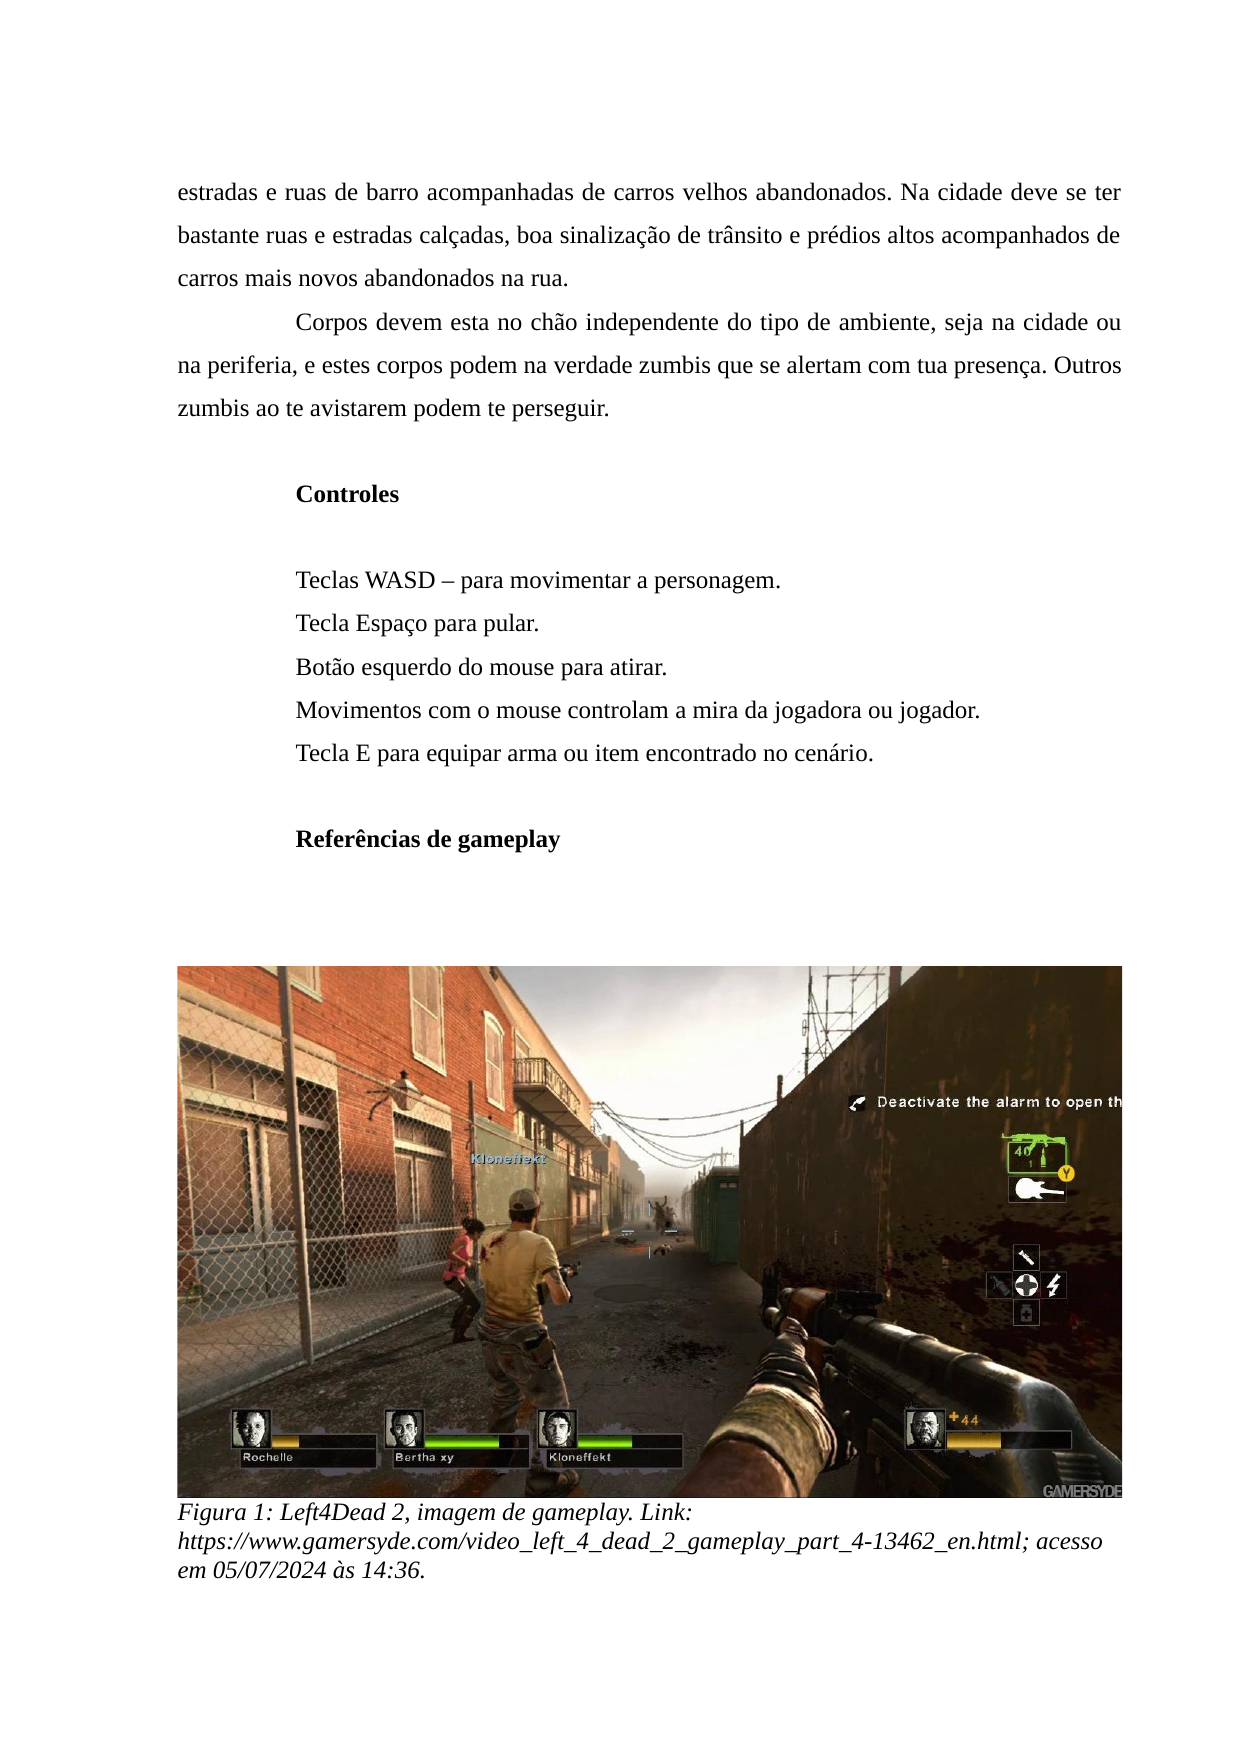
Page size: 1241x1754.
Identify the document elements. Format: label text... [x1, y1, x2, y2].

text Tecla E para equipar arma ou item encontrado no cenário. [177, 738, 1122, 767]
text Controles [177, 479, 1122, 508]
text Movimentos com o mouse controlam a mira da jogadora ou jogador. [177, 695, 1122, 723]
text Figura 1: Left4Dead 2, imagem de gameplay. Link: https://www.gamersyde.com/video_left_4_dead_2_gameplay_part_4-13462_en.html; acesso em 05/07/2024 às 14:36. [177, 1498, 1122, 1584]
text Referências de gameplay [177, 824, 1122, 853]
text Teclas WASD – para movimentar a personagem. [177, 565, 1122, 594]
picture [177, 966, 1123, 1498]
text Botão esquerdo do mouse para atirar. [177, 652, 1122, 680]
text Tecla Espaço para pular. [177, 608, 1122, 637]
text Corpos devem esta no chão independente do tipo de ambiente, seja na cidade ou na periferia, e estes corpos podem na verdade zumbis que se alertam com tua presença. Outros zumbis ao te avistarem podem te perseguir. [177, 307, 1122, 422]
text estradas e ruas de barro acompanhadas de carros velhos abandonados. Na cidade deve se ter bastante ruas e estradas calçadas, boa sinalização de trânsito e prédios altos acompanhados de carros mais novos abandonados na rua. [177, 177, 1122, 292]
